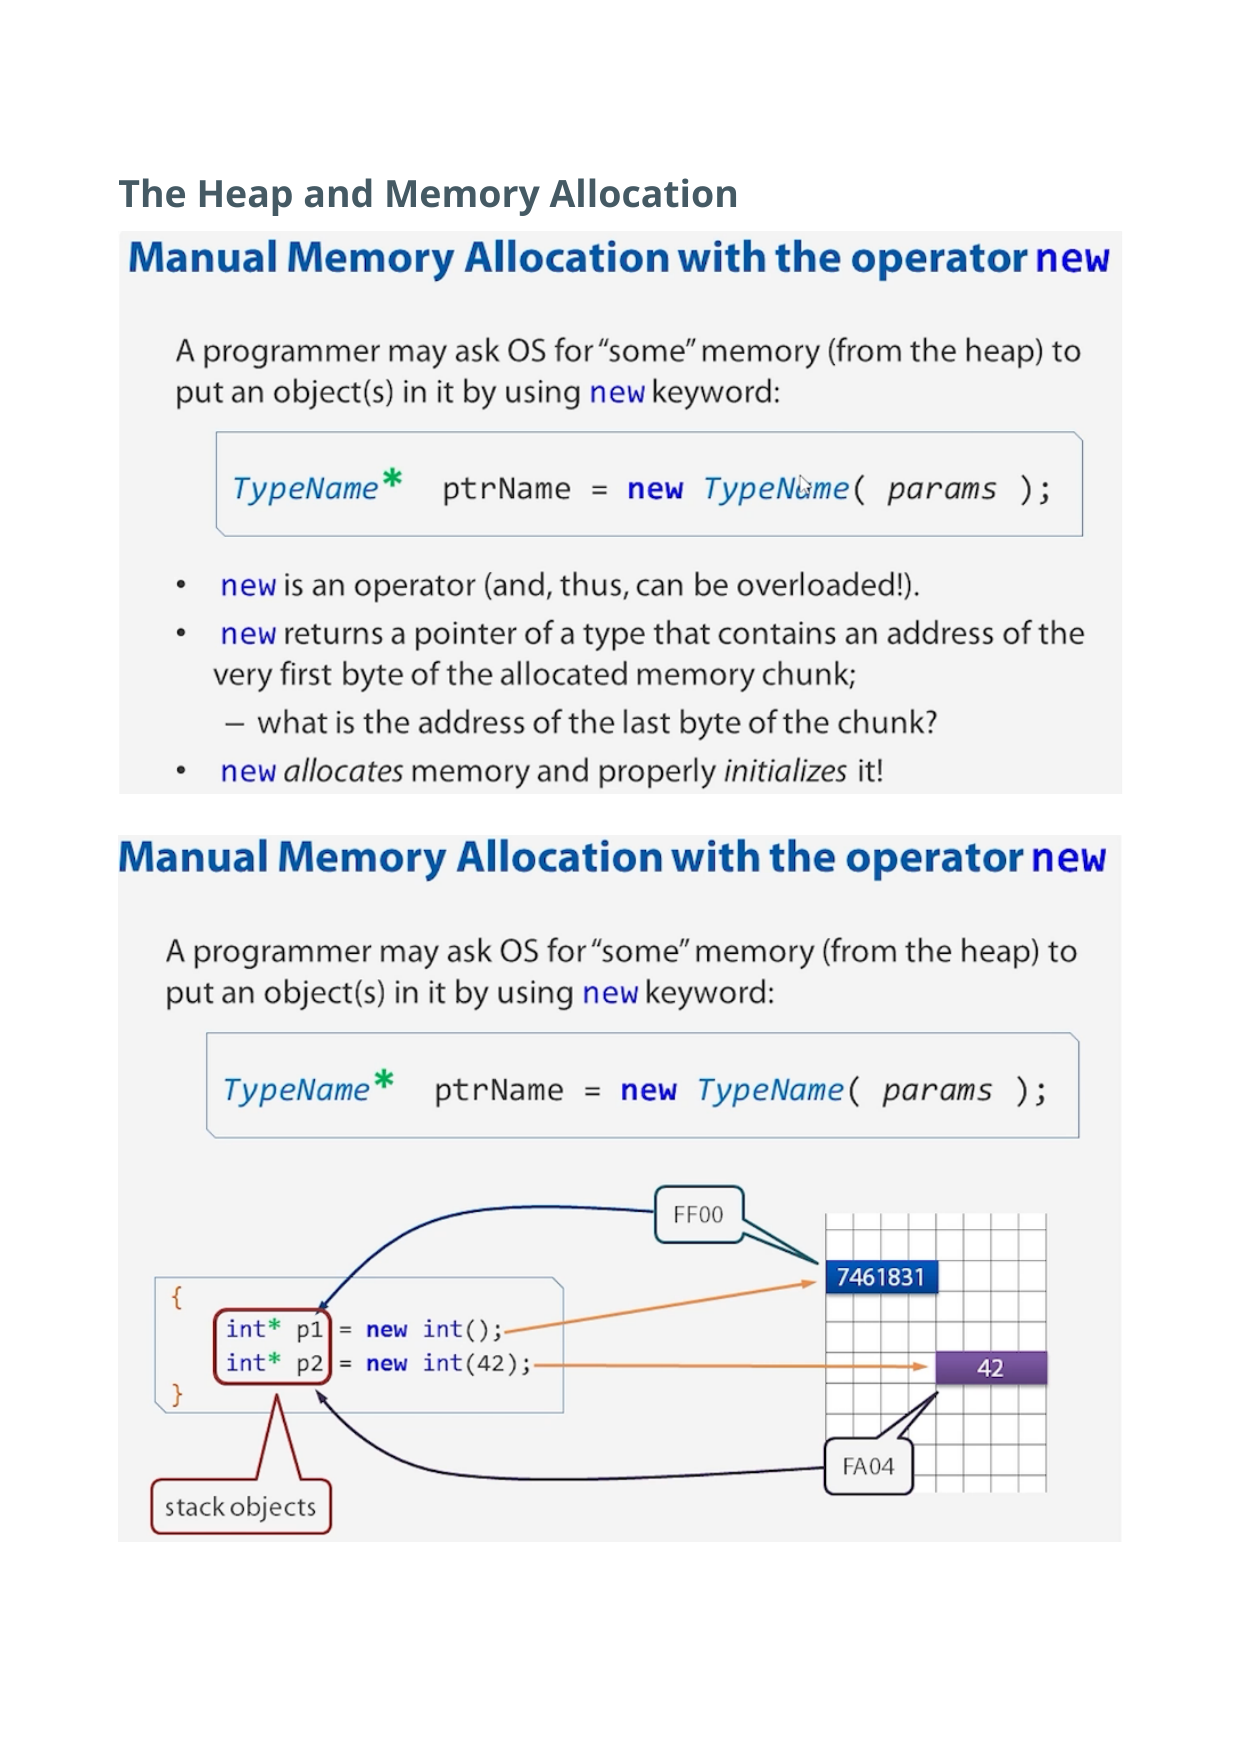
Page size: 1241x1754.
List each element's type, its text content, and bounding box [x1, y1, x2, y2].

picture [118, 835, 1123, 1542]
subtitle The Heap and Memory Allocation [118, 168, 1122, 219]
picture [118, 231, 1123, 794]
